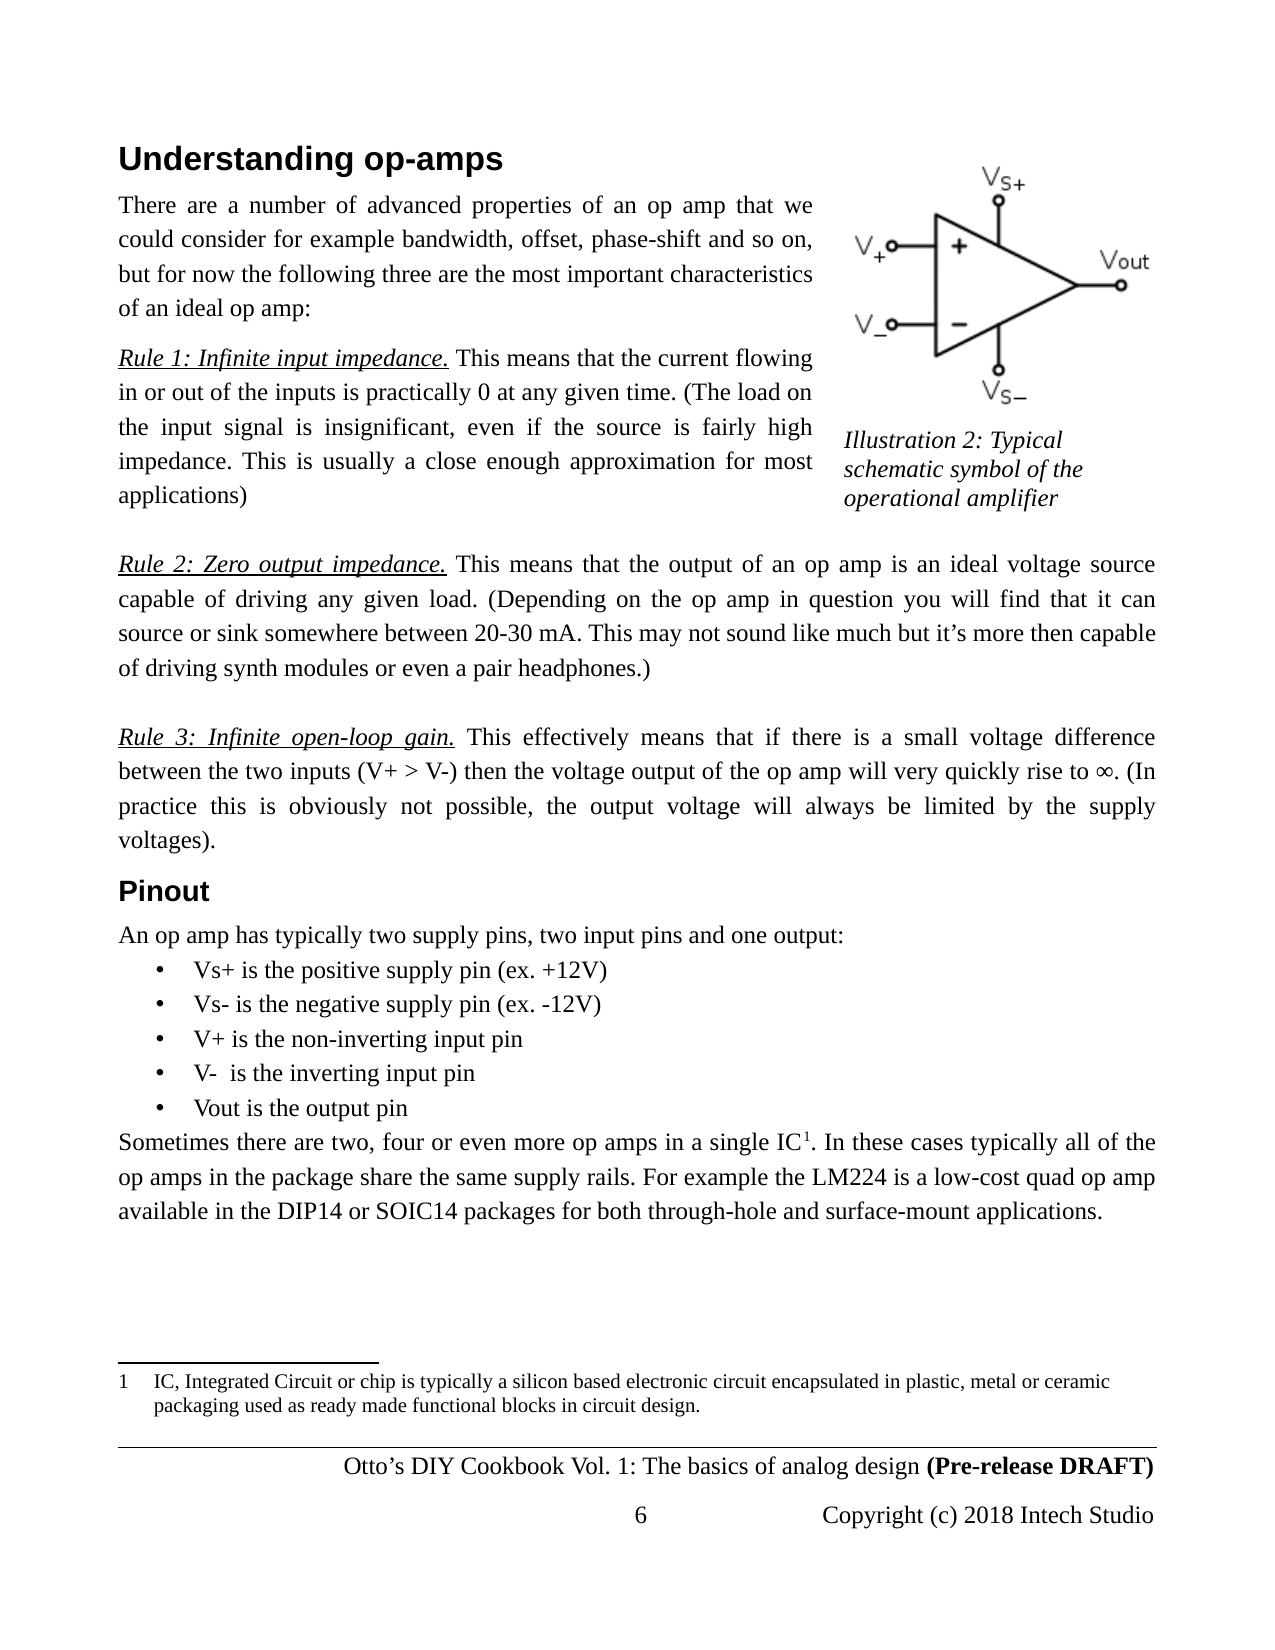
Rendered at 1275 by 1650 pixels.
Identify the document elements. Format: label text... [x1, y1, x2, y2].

text Rule 3: Infinite open-loop gain. This effectively means that if there is a small voltage difference between the two inputs (V+ > V-) then the voltage output of the op amp will very quickly rise to ∞. (In practice this is obviously not possible, the output voltage will always be limited by the supply voltages). [118, 722, 1157, 854]
text IC, Integrated Circuit or chip is typically a silicon based electronic circuit encapsulated in plastic, metal or ceramic packaging used as ready made functional blocks in circuit design. [118, 1369, 1157, 1417]
text Illustration 2: Typical schematic symbol of the operational amplifier [844, 420, 1156, 511]
text Rule 1: Infinite input impedance. This means that the current flowing in or out of the inputs is practically 0 at any given time. (The load on the input signal is insignificant, even if the source is fairly high impedance. This is usually a close enough approximation for most applications) [118, 343, 844, 509]
list V+ is the non-inverting input pin [156, 1024, 1157, 1053]
subtitle Pinout [118, 874, 1157, 908]
text Rule 2: Zero output impedance. This means that the output of an op amp is an ideal voltage source capable of driving any given load. (Depending on the op amp in question you will find that it can source or sink somewhere between 20-30 mA. This may not sound like much but it’s more then capable of driving synth modules or even a pair headphones.) [118, 549, 1157, 682]
list V- is the inverting input pin [156, 1058, 1157, 1087]
text There are a number of advanced properties of an op amp that we could consider for example bandwidth, offset, phase-shift and so on, but for now the following three are the most important characteristics of an ideal op amp: [118, 190, 843, 322]
picture [843, 154, 1157, 420]
list Vout is the output pin [156, 1093, 1157, 1122]
list Vs- is the negative supply pin (ex. -12V) [156, 989, 1157, 1018]
subtitle Understanding op-amps [118, 139, 1157, 178]
list Vs+ is the positive supply pin (ex. +12V) [156, 955, 1157, 984]
text Sometimes there are two, four or even more op amps in a single IC. In these cases typically all of the op amps in the package share the same supply rails. For example the LM224 is a low-cost quad op amp available in the DIP14 or SOIC14 packages for both through-hole and surface-mount applications. [118, 1127, 1157, 1225]
text An op amp has typically two supply pins, two input pins and one output: [118, 921, 1157, 949]
